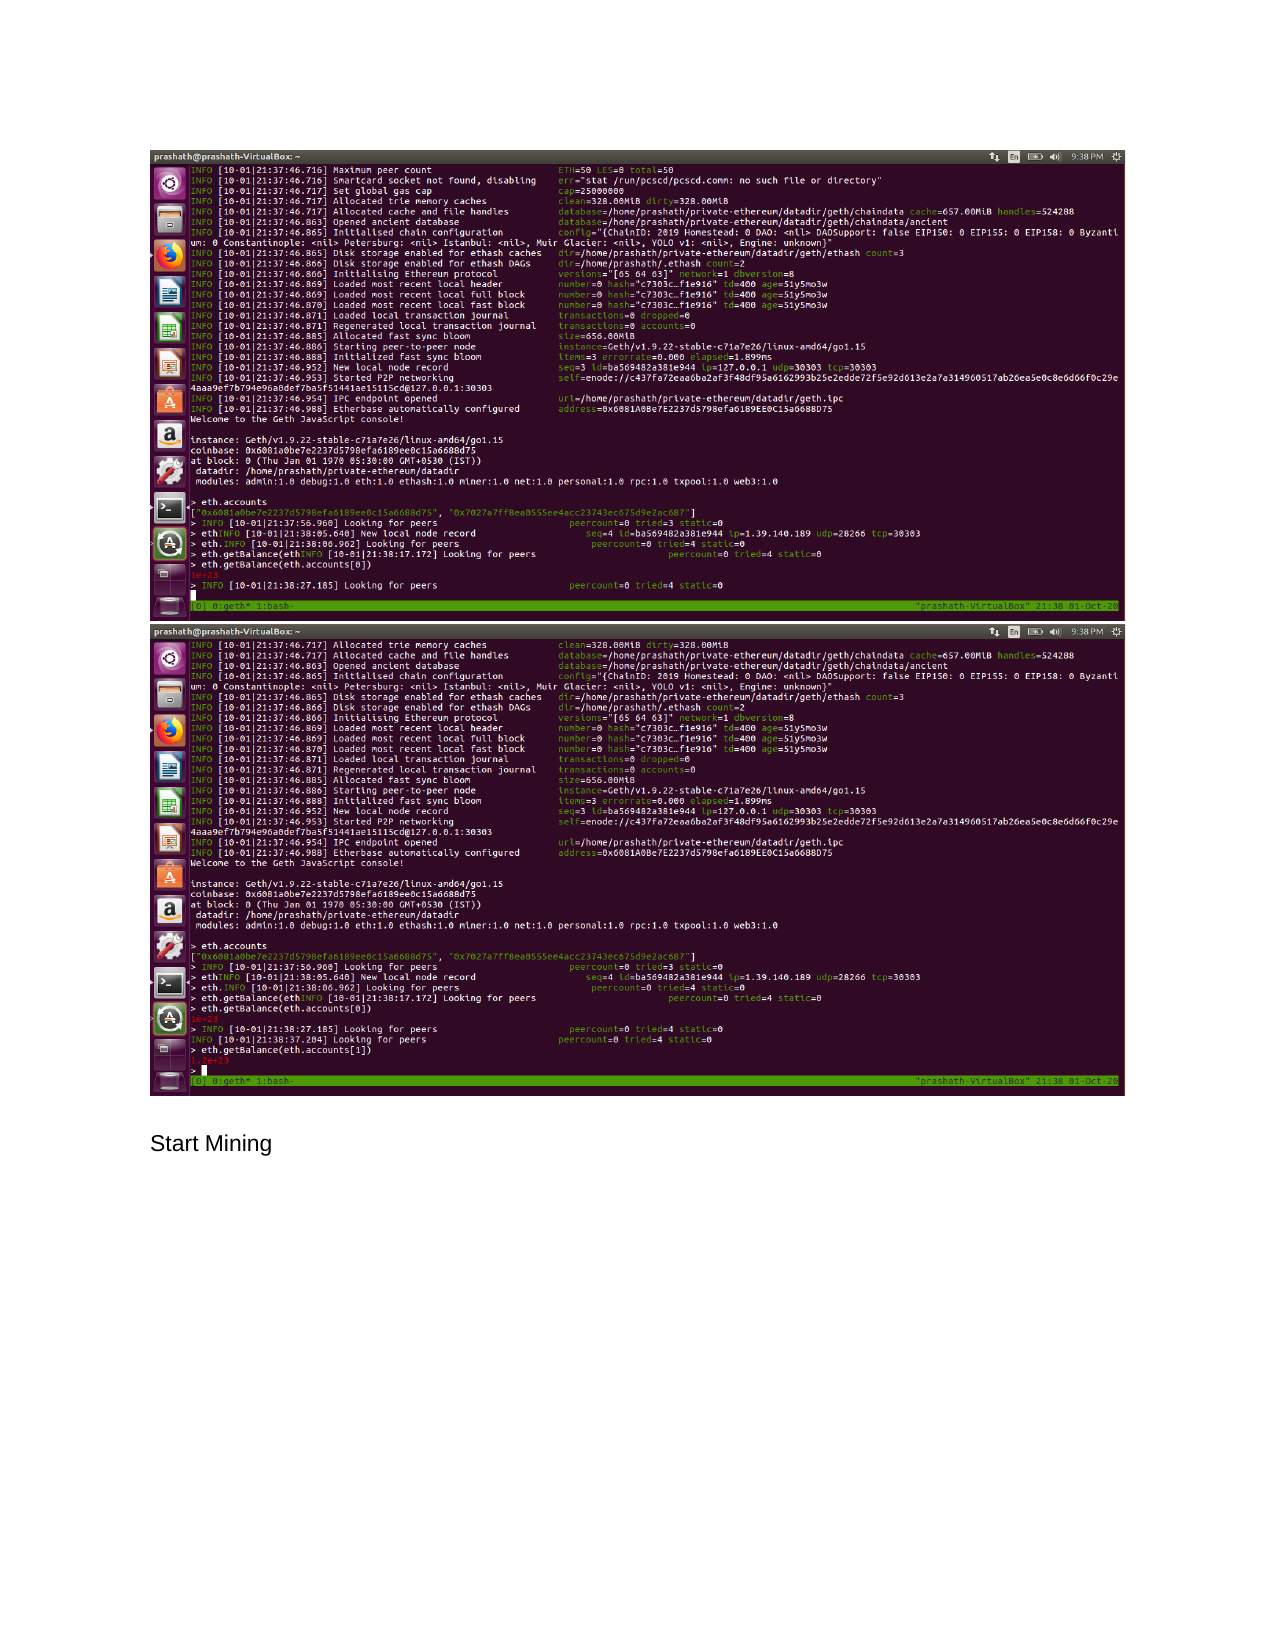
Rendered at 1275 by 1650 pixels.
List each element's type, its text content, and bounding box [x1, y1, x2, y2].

picture [150, 624, 1125, 1096]
text Start Mining [150, 1129, 1125, 1156]
picture [150, 150, 1125, 621]
